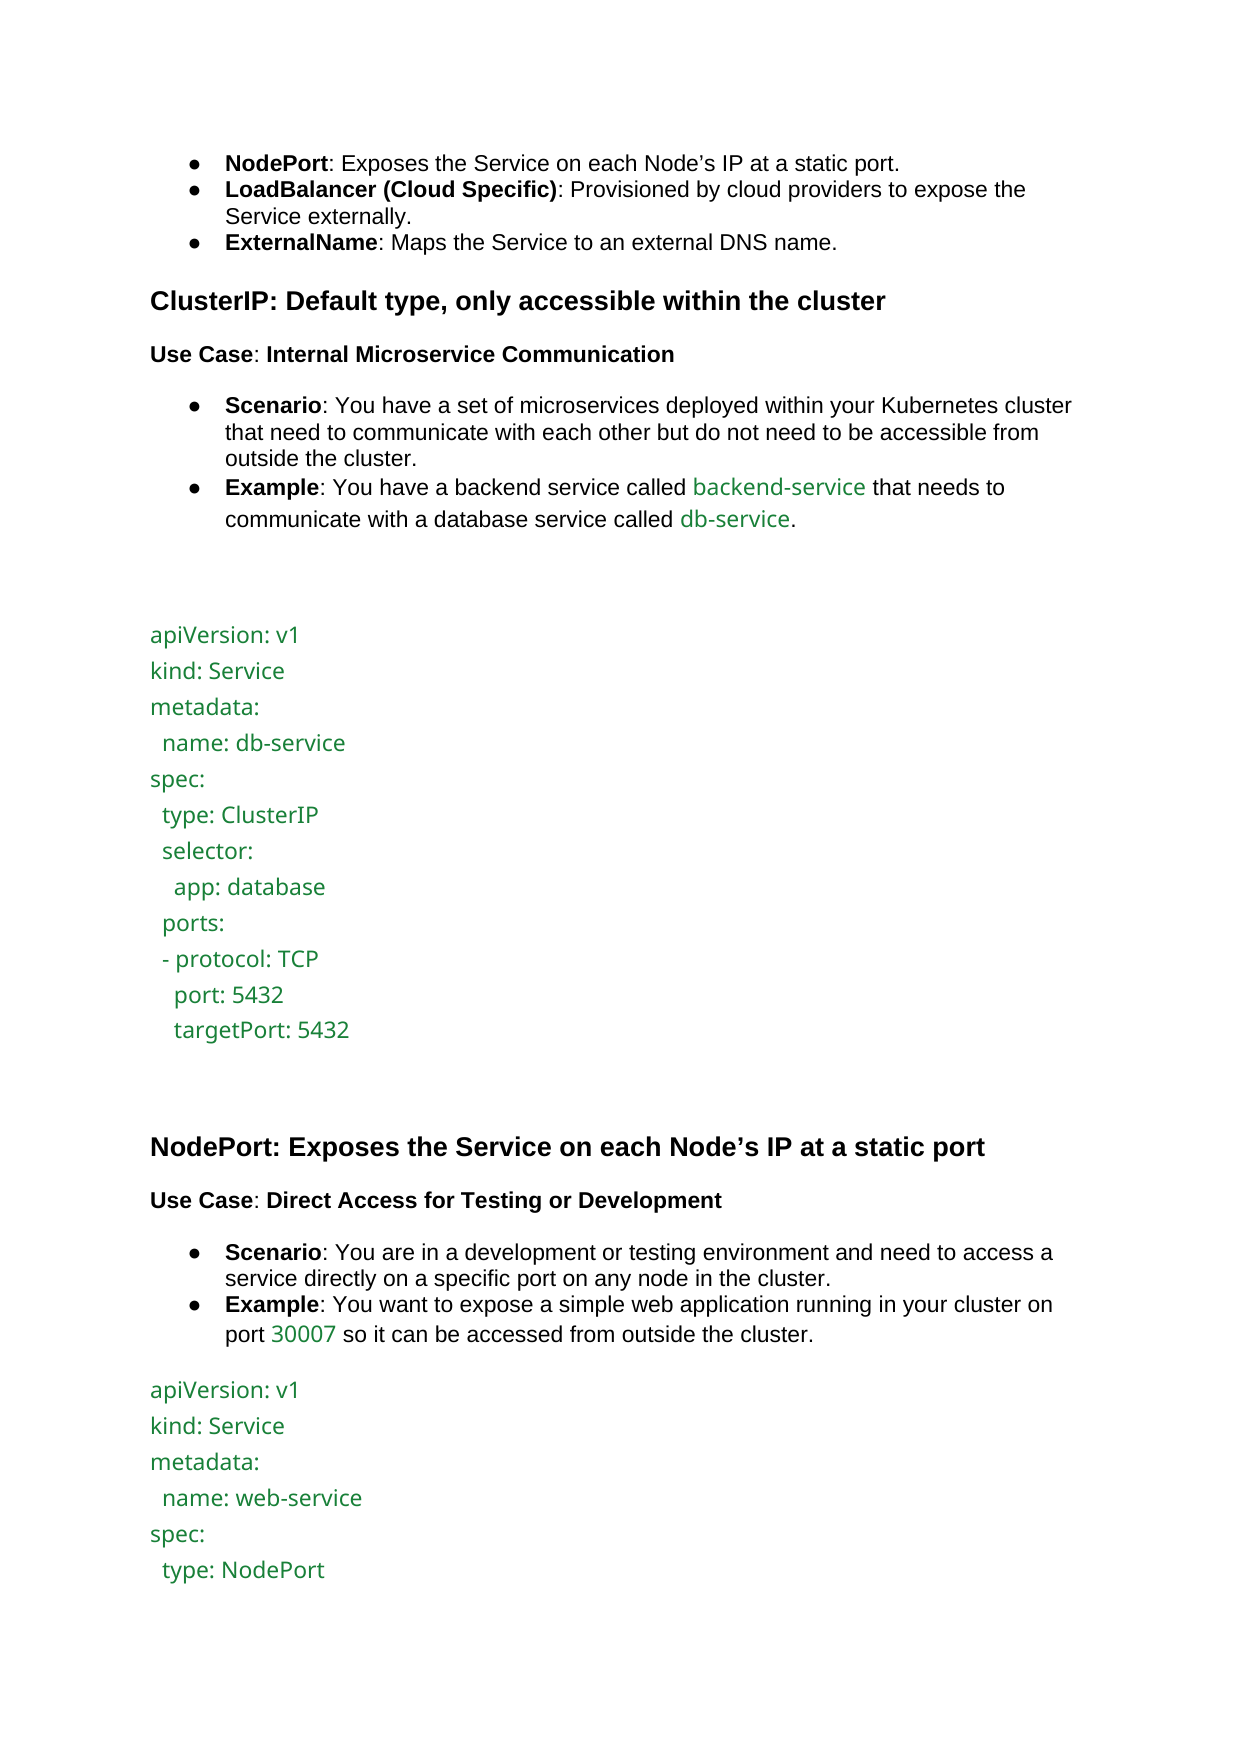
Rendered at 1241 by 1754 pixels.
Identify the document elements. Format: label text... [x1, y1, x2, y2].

text spec: [150, 763, 1090, 794]
list Scenario: You have a set of microservices deployed within your Kubernetes cluster that need to communicate with each other but do not need to be accessible from outside the cluster. [187, 392, 1090, 471]
text name: web-service [150, 1482, 1090, 1513]
list Scenario: You are in a development or testing environment and need to access a service directly on a specific port on any node in the cluster. [187, 1238, 1090, 1291]
text - protocol: TCP [150, 943, 1090, 974]
text kind: Service [150, 655, 1090, 686]
text app: database [150, 871, 1090, 902]
subtitle NodePort: Exposes the Service on each Node’s IP at a static port [150, 1131, 1090, 1162]
text type: NodePort [150, 1553, 1090, 1585]
text spec: [150, 1518, 1090, 1549]
text port: 5432 [150, 978, 1090, 1010]
text ports: [150, 907, 1090, 938]
text Use Case: Direct Access for Testing or Development [150, 1187, 1090, 1213]
list Example: You have a backend service called backend-service that needs to communicate with a database service called db-service. [187, 471, 1090, 534]
list NodePort: Exposes the Service on each Node’s IP at a static port. [187, 150, 1090, 176]
list ExternalName: Maps the Service to an external DNS name. [187, 229, 1090, 255]
text type: ClusterIP [150, 799, 1090, 830]
text metadata: [150, 691, 1090, 722]
text name: db-service [150, 727, 1090, 758]
text targetPort: 5432 [150, 1014, 1090, 1046]
text metadata: [150, 1446, 1090, 1477]
text Use Case: Internal Microservice Communication [150, 341, 1090, 367]
text kind: Service [150, 1410, 1090, 1441]
list LoadBalancer (Cloud Specific): Provisioned by cloud providers to expose the Service externally. [187, 176, 1090, 229]
text selector: [150, 835, 1090, 866]
list Example: You want to expose a simple web application running in your cluster on port 30007 so it can be accessed from outside the cluster. [187, 1291, 1090, 1349]
text apiVersion: v1 [150, 619, 1090, 650]
subtitle ClusterIP: Default type, only accessible within the cluster [150, 284, 1090, 316]
text apiVersion: v1 [150, 1374, 1090, 1405]
